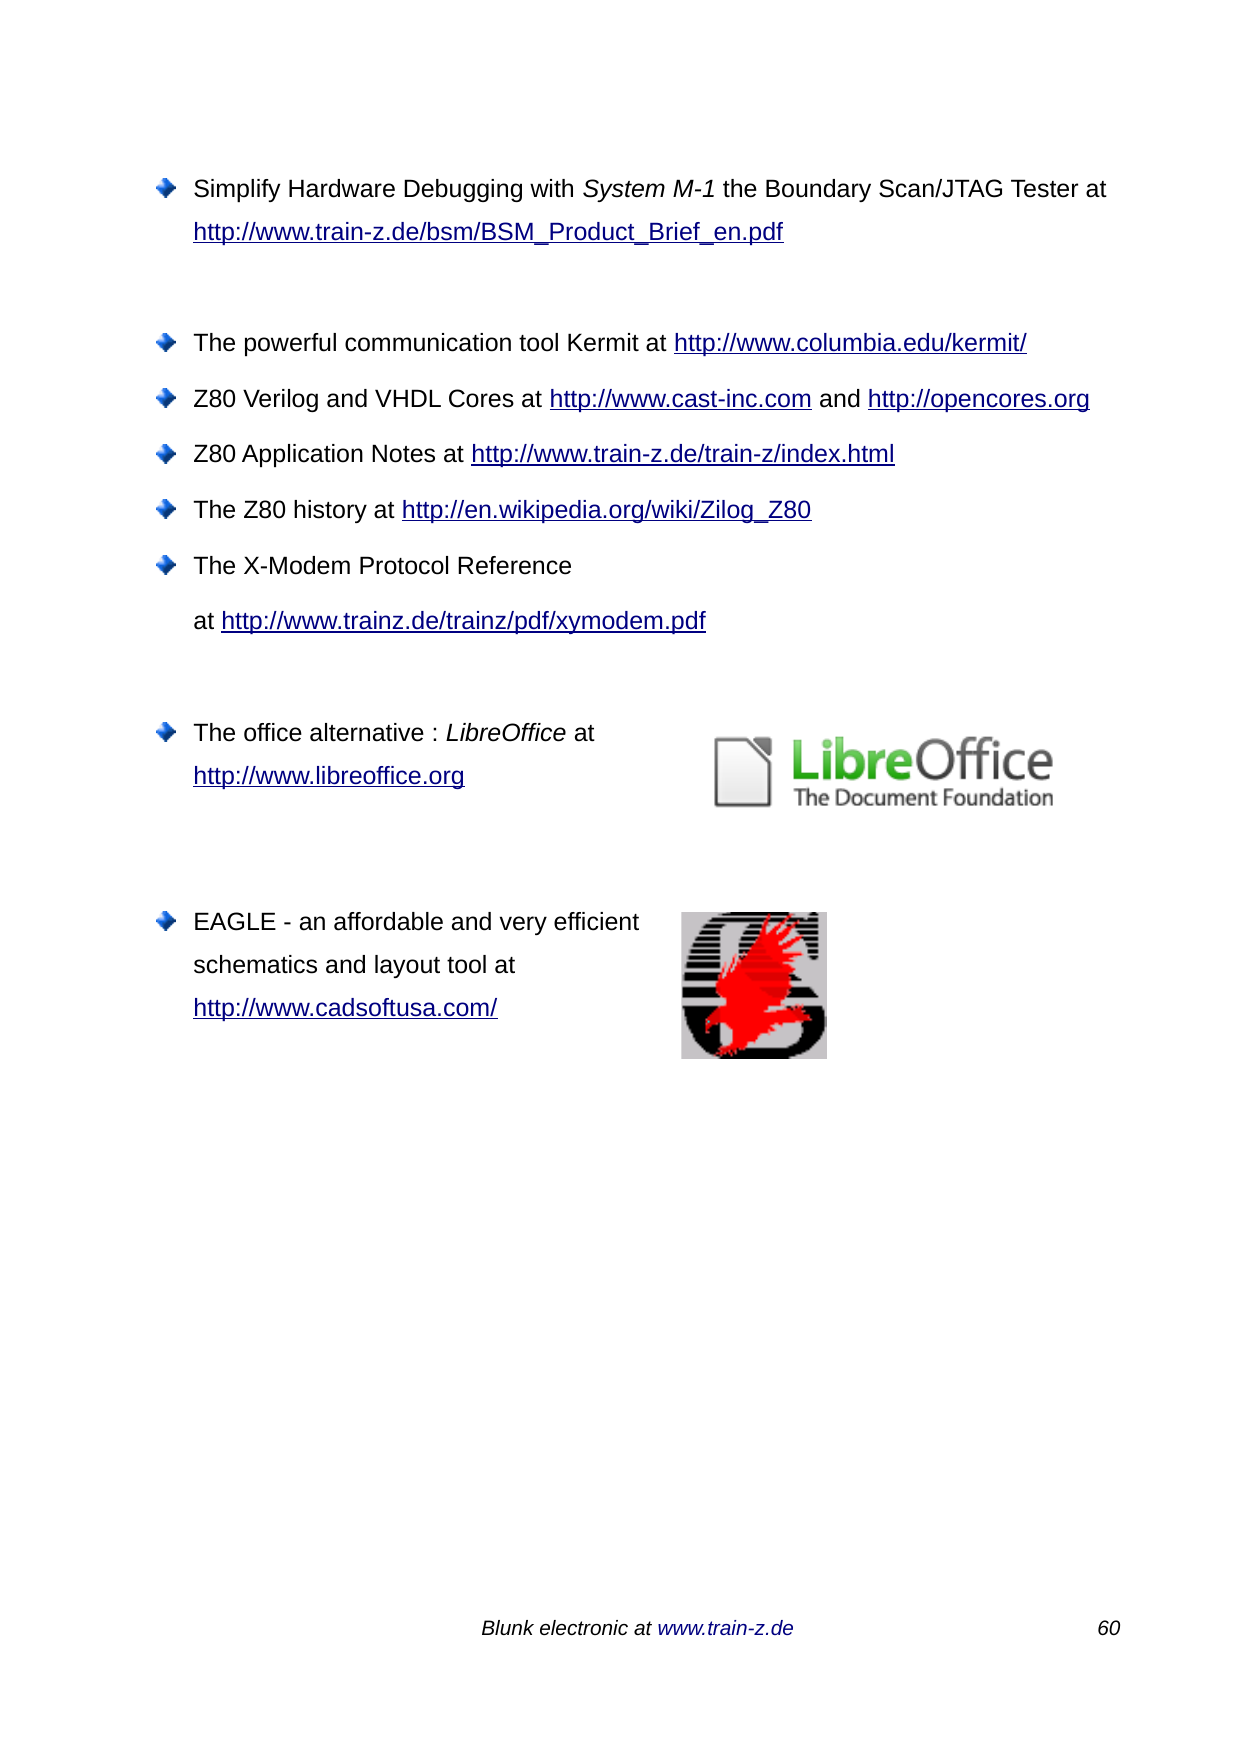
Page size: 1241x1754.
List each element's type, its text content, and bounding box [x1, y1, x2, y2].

list [1087, 717, 1122, 789]
picture [156, 178, 176, 198]
list The Z80 history at http://en.wikipedia.org/wiki/Zilog_Z80 [156, 495, 1122, 524]
picture [156, 444, 176, 464]
picture [156, 555, 176, 575]
picture [156, 911, 176, 931]
picture [156, 499, 176, 519]
list Simplify Hardware Debugging with System M-1 the Boundary Scan/JTAG Tester at http://www.train-z.de/bsm/BSM_Product_Brief_en.pdf [156, 174, 1122, 246]
list The X-Modem Protocol Reference [156, 551, 1122, 579]
picture [156, 722, 176, 742]
list at http://www.trainz.de/trainz/pdf/xymodem.pdf [156, 606, 1122, 635]
list Z80 Application Notes at http://www.train-z.de/train-z/index.html [156, 439, 1122, 468]
list Z80 Verilog and VHDL Cores at http://www.cast-inc.com and http://opencores.org [156, 384, 1122, 412]
picture [156, 388, 176, 408]
list The office alternative : LibreOffice at http://www.libreoffice.org [156, 717, 690, 789]
picture [681, 912, 827, 1059]
picture [156, 333, 176, 352]
list The powerful communication tool Kermit at http://www.columbia.edu/kermit/ [156, 328, 1122, 357]
list EAGLE - an affordable and very efficient schematics and layout tool at http://www.cadsoftusa.com/ [156, 907, 1122, 1022]
picture [690, 712, 1087, 834]
